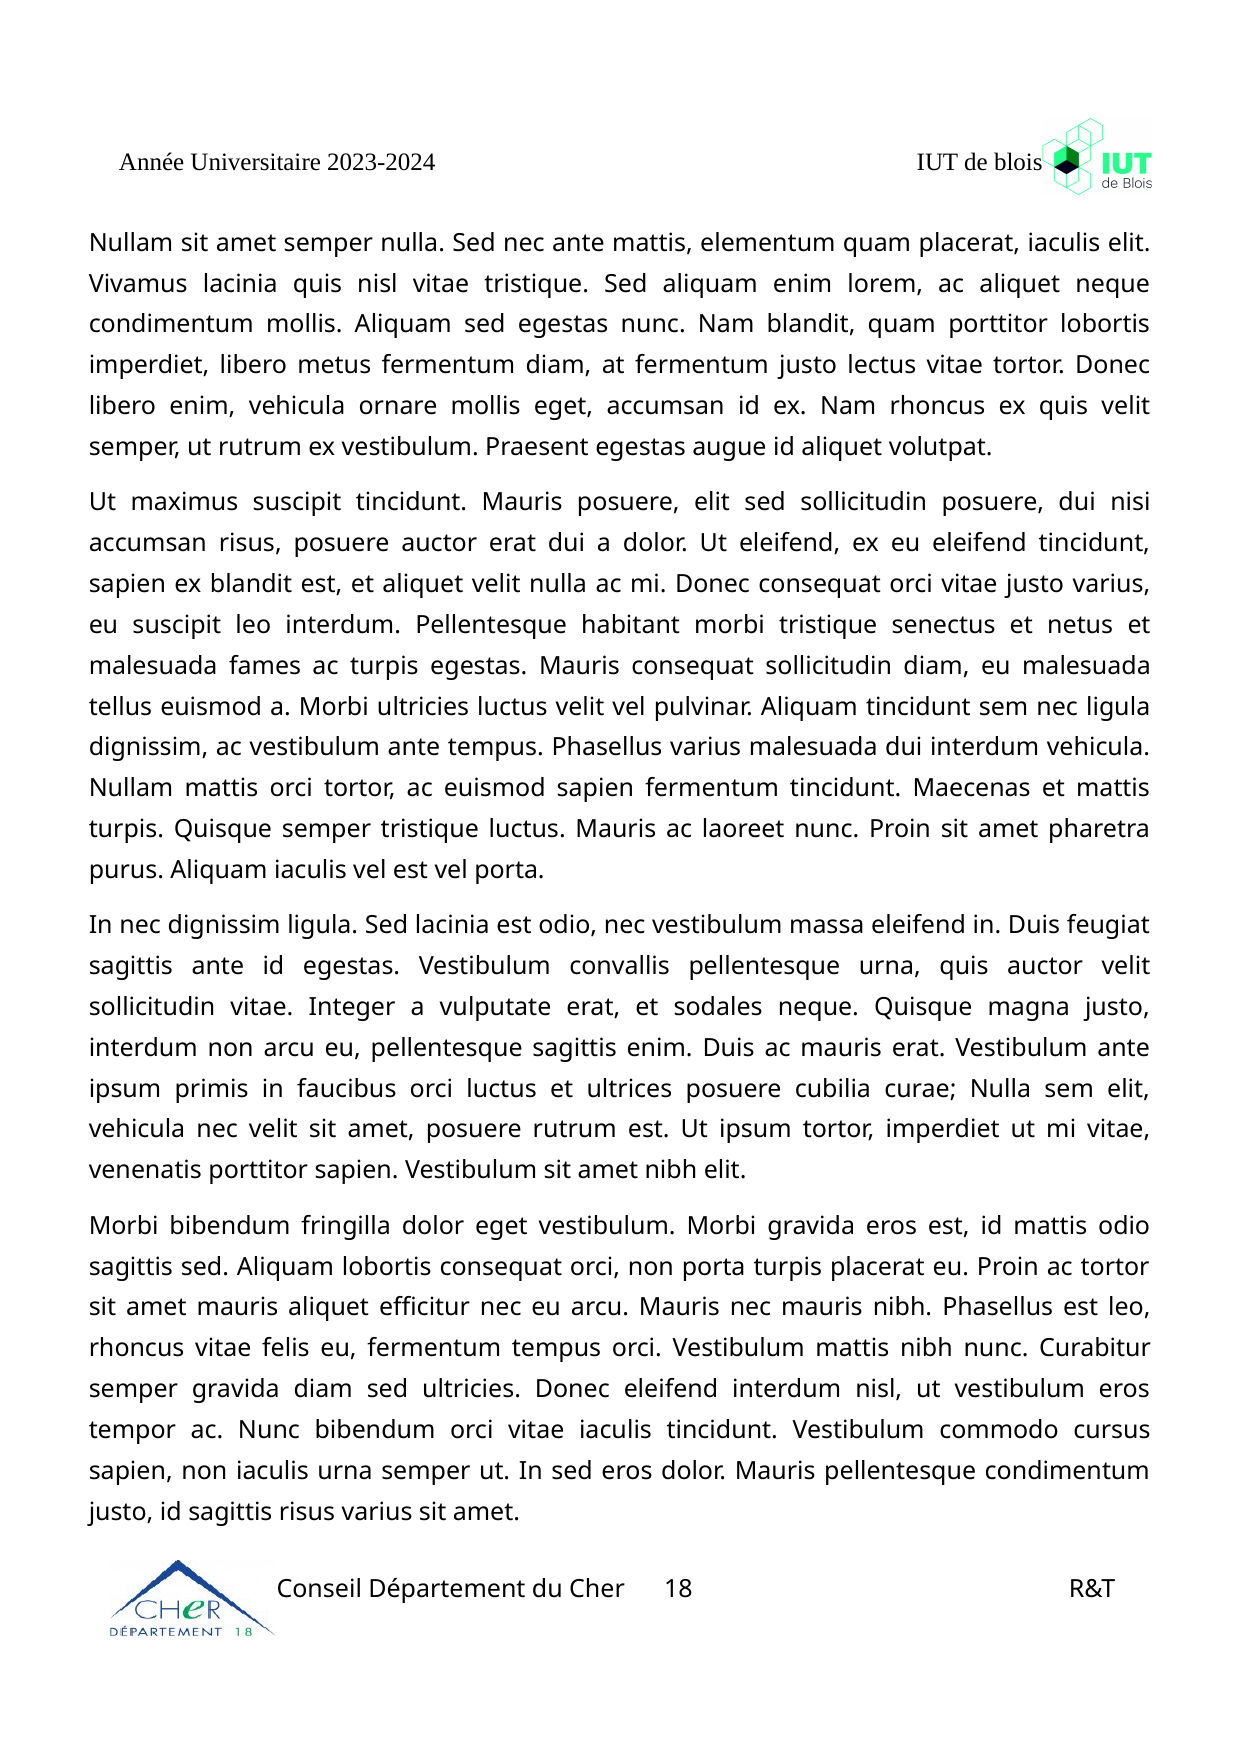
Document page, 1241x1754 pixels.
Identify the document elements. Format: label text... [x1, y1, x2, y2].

picture [1042, 118, 1152, 195]
text Nullam sit amet semper nulla. Sed nec ante mattis, elementum quam placerat, iaculis elit. Vivamus lacinia quis nisl vitae tristique. Sed aliquam enim lorem, ac aliquet neque condimentum mollis. Aliquam sed egestas nunc. Nam blandit, quam porttitor lobortis imperdiet, libero metus fermentum diam, at fermentum justo lectus vitae tortor. Donec libero enim, vehicula ornare mollis eget, accumsan id ex. Nam rhoncus ex quis velit semper, ut rutrum ex vestibulum. Praesent egestas augue id aliquet volutpat. [88, 224, 1152, 463]
text Ut maximus suscipit tincidunt. Mauris posuere, elit sed sollicitudin posuere, dui nisi accumsan risus, posuere auctor erat dui a dolor. Ut eleifend, ex eu eleifend tincidunt, sapien ex blandit est, et aliquet velit nulla ac mi. Donec consequat orci vitae justo varius, eu suscipit leo interdum. Pellentesque habitant morbi tristique senectus et netus et malesuada fames ac turpis egestas. Mauris consequat sollicitudin diam, eu malesuada tellus euismod a. Morbi ultricies luctus velit vel pulvinar. Aliquam tincidunt sem nec ligula dignissim, ac vestibulum ante tempus. Phasellus varius malesuada dui interdum vehicula. Nullam mattis orci tortor, ac euismod sapien fermentum tincidunt. Maecenas et mattis turpis. Quisque semper tristique luctus. Mauris ac laoreet nunc. Proin sit amet pharetra purus. Aliquam iaculis vel est vel porta. [88, 484, 1152, 886]
text In nec dignissim ligula. Sed lacinia est odio, nec vestibulum massa eleifend in. Duis feugiat sagittis ante id egestas. Vestibulum convallis pellentesque urna, quis auctor velit sollicitudin vitae. Integer a vulputate erat, et sodales neque. Quisque magna justo, interdum non arcu eu, pellentesque sagittis enim. Duis ac mauris erat. Vestibulum ante ipsum primis in faucibus orci luctus et ultrices posuere cubilia curae; Nulla sem elit, vehicula nec velit sit amet, posuere rutrum est. Ut ipsum tortor, imperdiet ut mi vitae, venenatis porttitor sapien. Vestibulum sit amet nibh elit. [88, 907, 1152, 1186]
picture [110, 1560, 277, 1636]
text Morbi bibendum fringilla dolor eget vestibulum. Morbi gravida eros est, id mattis odio sagittis sed. Aliquam lobortis consequat orci, non porta turpis placerat eu. Proin ac tortor sit amet mauris aliquet efficitur nec eu arcu. Mauris nec mauris nibh. Phasellus est leo, rhoncus vitae felis eu, fermentum tempus orci. Vestibulum mattis nibh nunc. Curabitur semper gravida diam sed ultricies. Donec eleifend interdum nisl, ut vestibulum eros tempor ac. Nunc bibendum orci vitae iaculis tincidunt. Vestibulum commodo cursus sapien, non iaculis urna semper ut. In sed eros dolor. Mauris pellentesque condimentum justo, id sagittis risus varius sit amet. [88, 1207, 1152, 1527]
